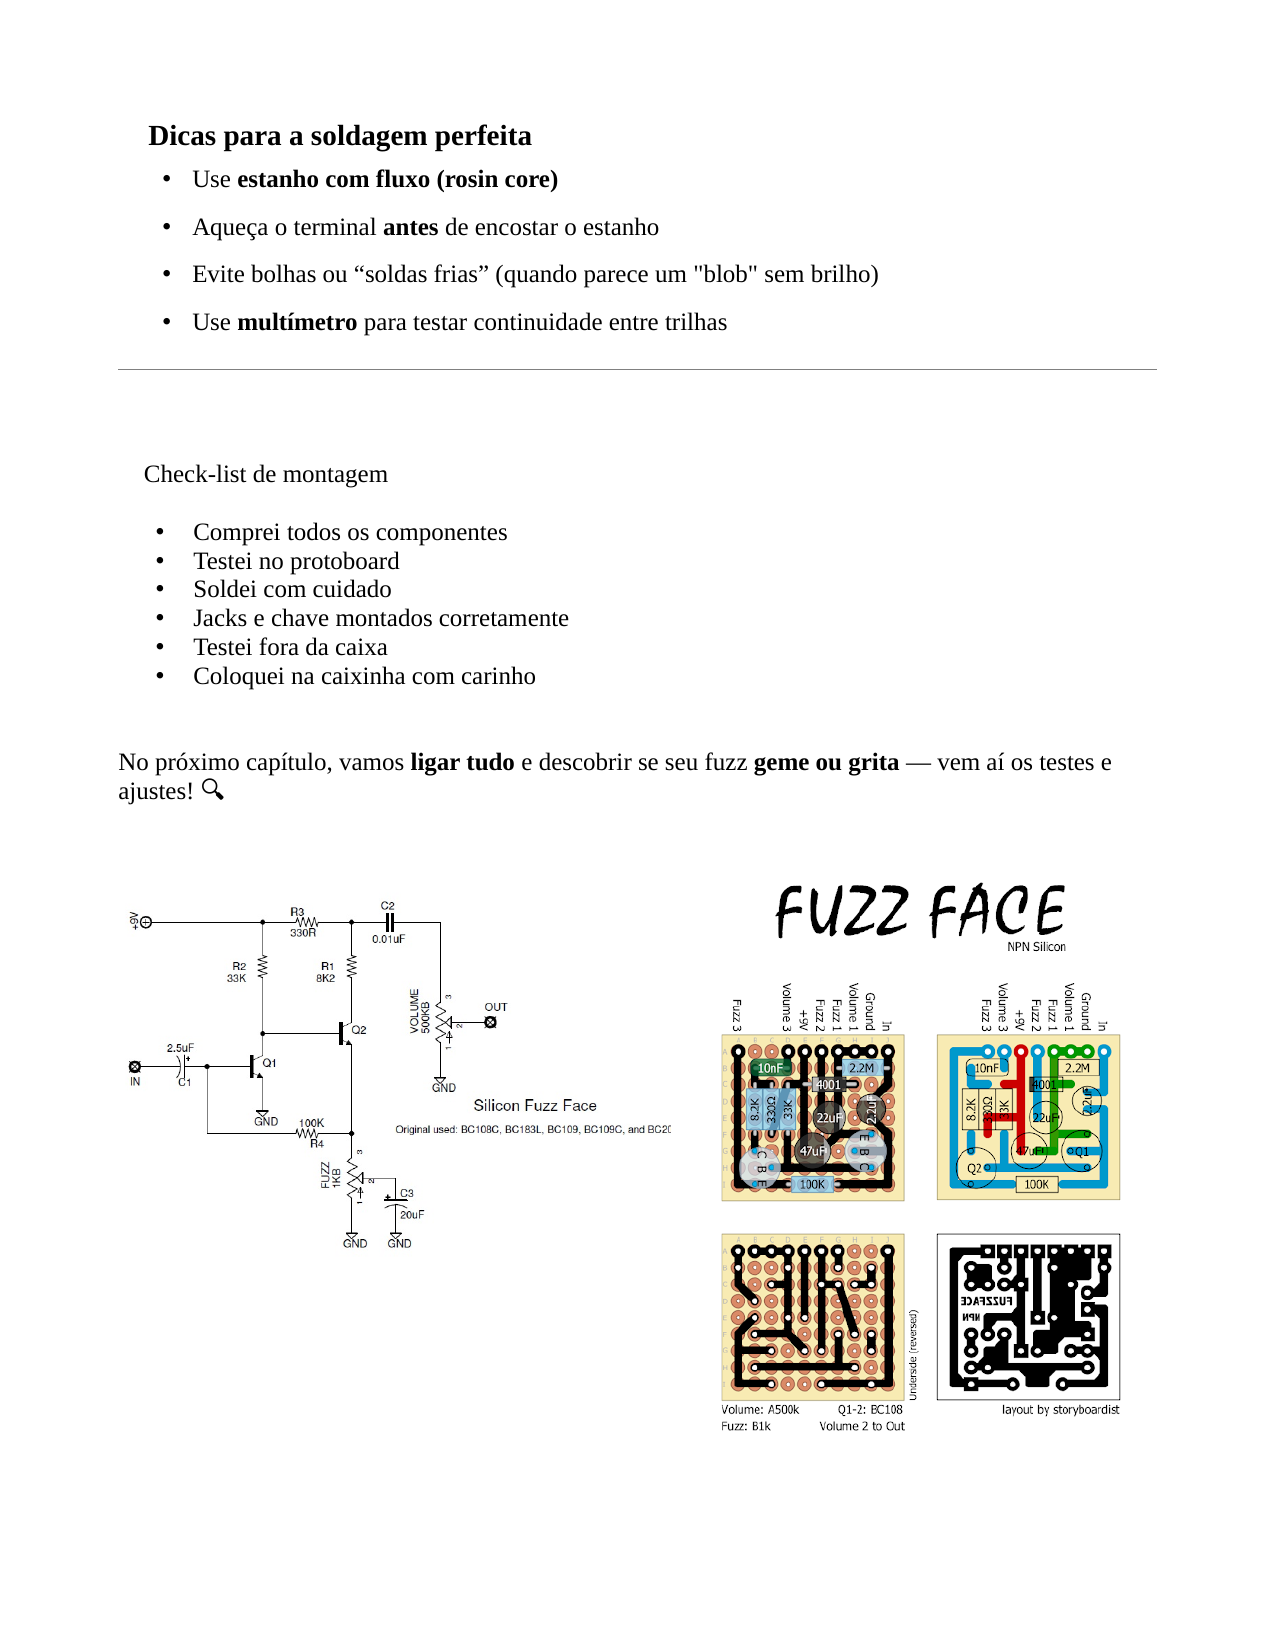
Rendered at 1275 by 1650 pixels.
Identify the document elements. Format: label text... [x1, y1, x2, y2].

list Soldei com cuidado [156, 574, 1157, 603]
text No próximo capítulo, vamos ligar tudo e descobrir se seu fuzz geme ou grita — vem aí os testes e ajustes! 🔍🎸 [118, 747, 1157, 804]
list Aqueça o terminal antes de encostar o estanho [162, 212, 1157, 241]
list Comprei todos os componentes [156, 517, 1157, 546]
picture [59, 852, 1167, 1456]
list Use multímetro para testar continuidade entre trilhas [162, 307, 1157, 336]
list Testei fora da caixa [156, 632, 1157, 661]
list Coloquei na caixinha com carinho [156, 661, 1157, 689]
list Use estanho com fluxo (rosin core) [162, 164, 1157, 193]
text 🎯 Check-list de montagem [118, 459, 1157, 488]
subtitle 💡 Dicas para a soldagem perfeita [118, 118, 1157, 152]
list Testei no protoboard [156, 546, 1157, 574]
list Evite bolhas ou “soldas frias” (quando parece um "blob" sem brilho) [162, 259, 1157, 288]
list Jacks e chave montados corretamente [156, 603, 1157, 632]
